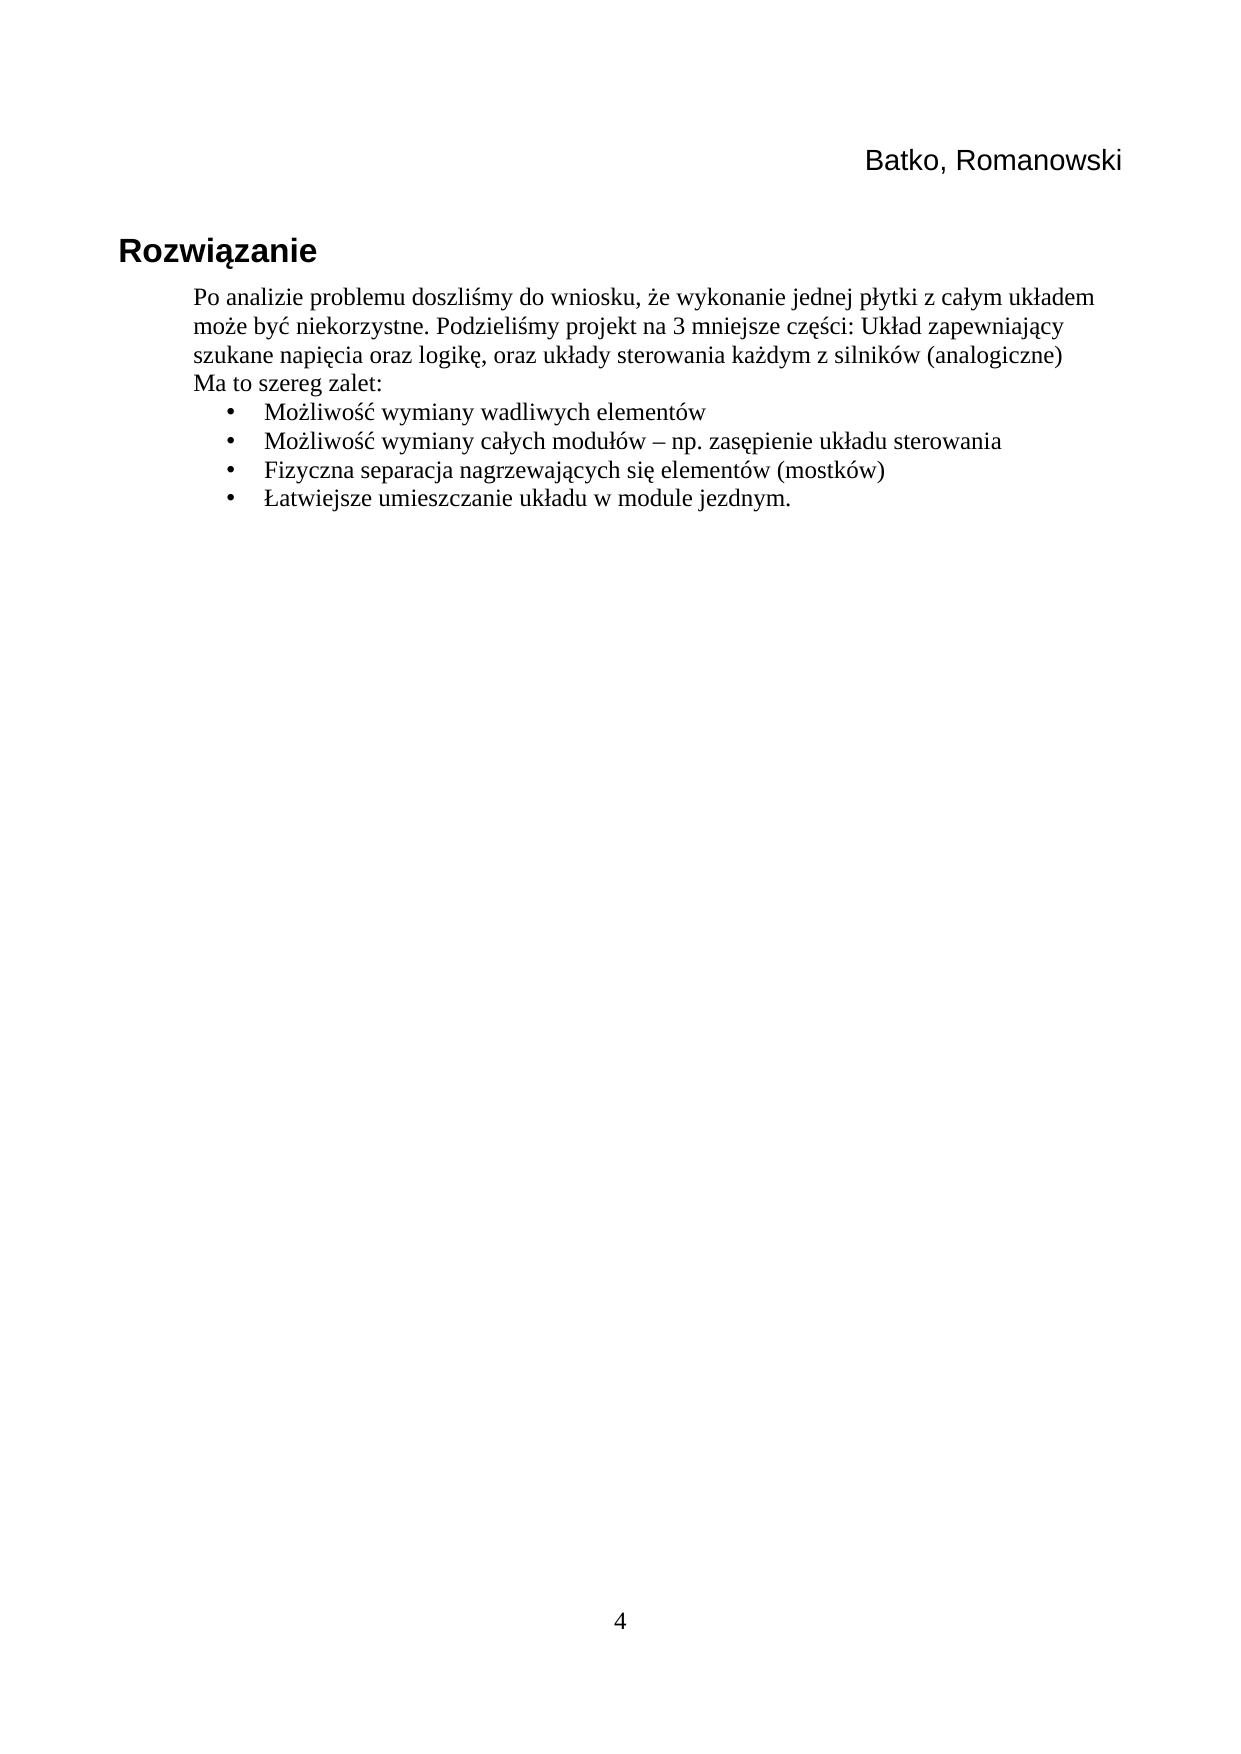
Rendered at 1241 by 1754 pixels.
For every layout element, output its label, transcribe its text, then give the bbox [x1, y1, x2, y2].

list Fizyczna separacja nagrzewających się elementów (mostków) [226, 455, 1122, 483]
list Możliwość wymiany wadliwych elementów [226, 397, 1122, 426]
list Po analizie problemu doszliśmy do wniosku, że wykonanie jednej płytki z całym układem może być niekorzystne. Podzieliśmy projekt na 3 mniejsze części: Układ zapewniający szukane napięcia oraz logikę, oraz układy sterowania każdym z silników (analogiczne) [156, 282, 1122, 368]
list Możliwość wymiany całych modułów – np. zasępienie układu sterowania [226, 426, 1122, 455]
subtitle Rozwiązanie [118, 231, 1122, 270]
list Łatwiejsze umieszczanie układu w module jezdnym. [226, 483, 1122, 512]
list Ma to szereg zalet: [156, 368, 1122, 397]
